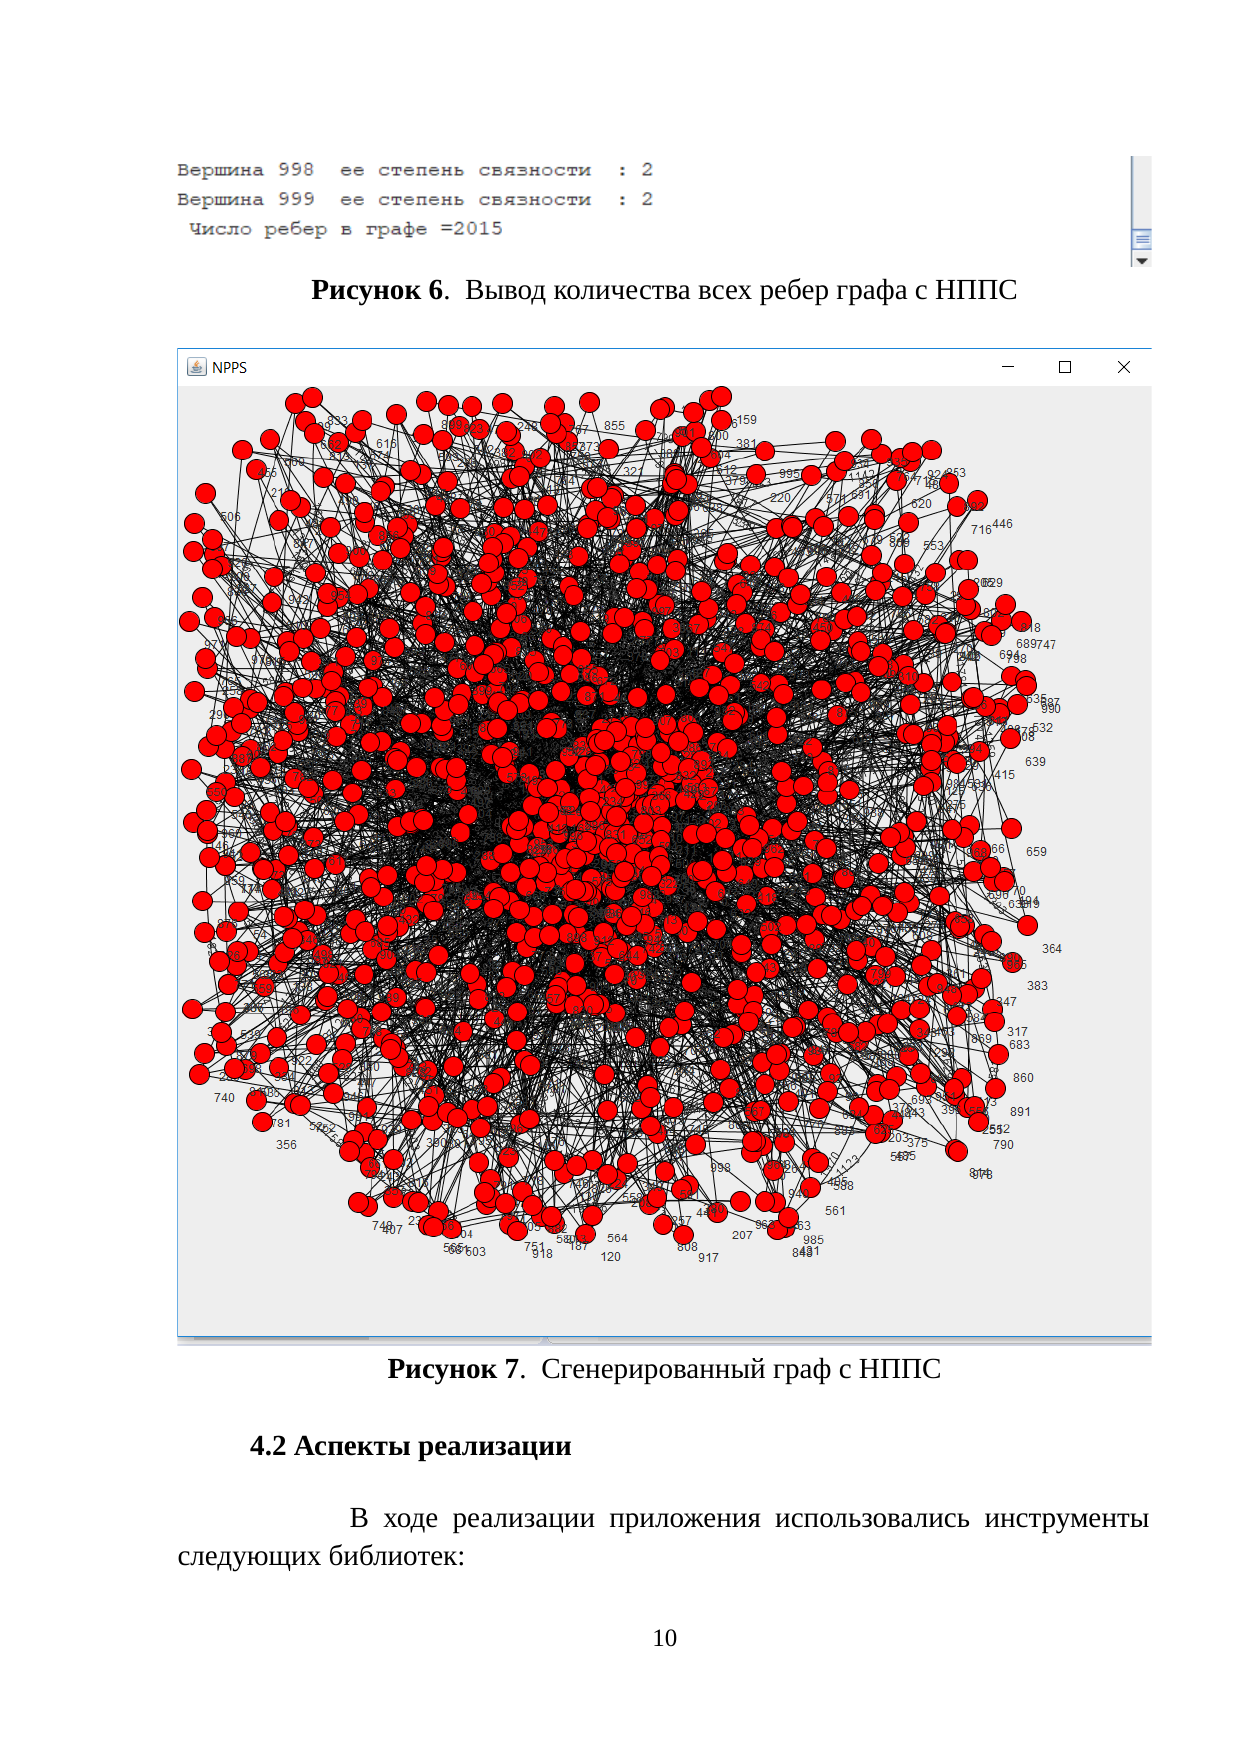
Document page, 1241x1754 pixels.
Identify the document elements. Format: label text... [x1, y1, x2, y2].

text Рисунок 7. Сгенерированный граф с НППС [177, 1351, 1152, 1384]
picture [177, 348, 1152, 1346]
text Рисунок 6. Вывод количества всех ребер графа с НППС [177, 272, 1152, 305]
subtitle 4.2 Аспекты реализации [250, 1428, 1152, 1461]
picture [177, 156, 1152, 267]
text В ходе реализации приложения использовались инструменты следующих библиотек: [177, 1500, 1152, 1572]
